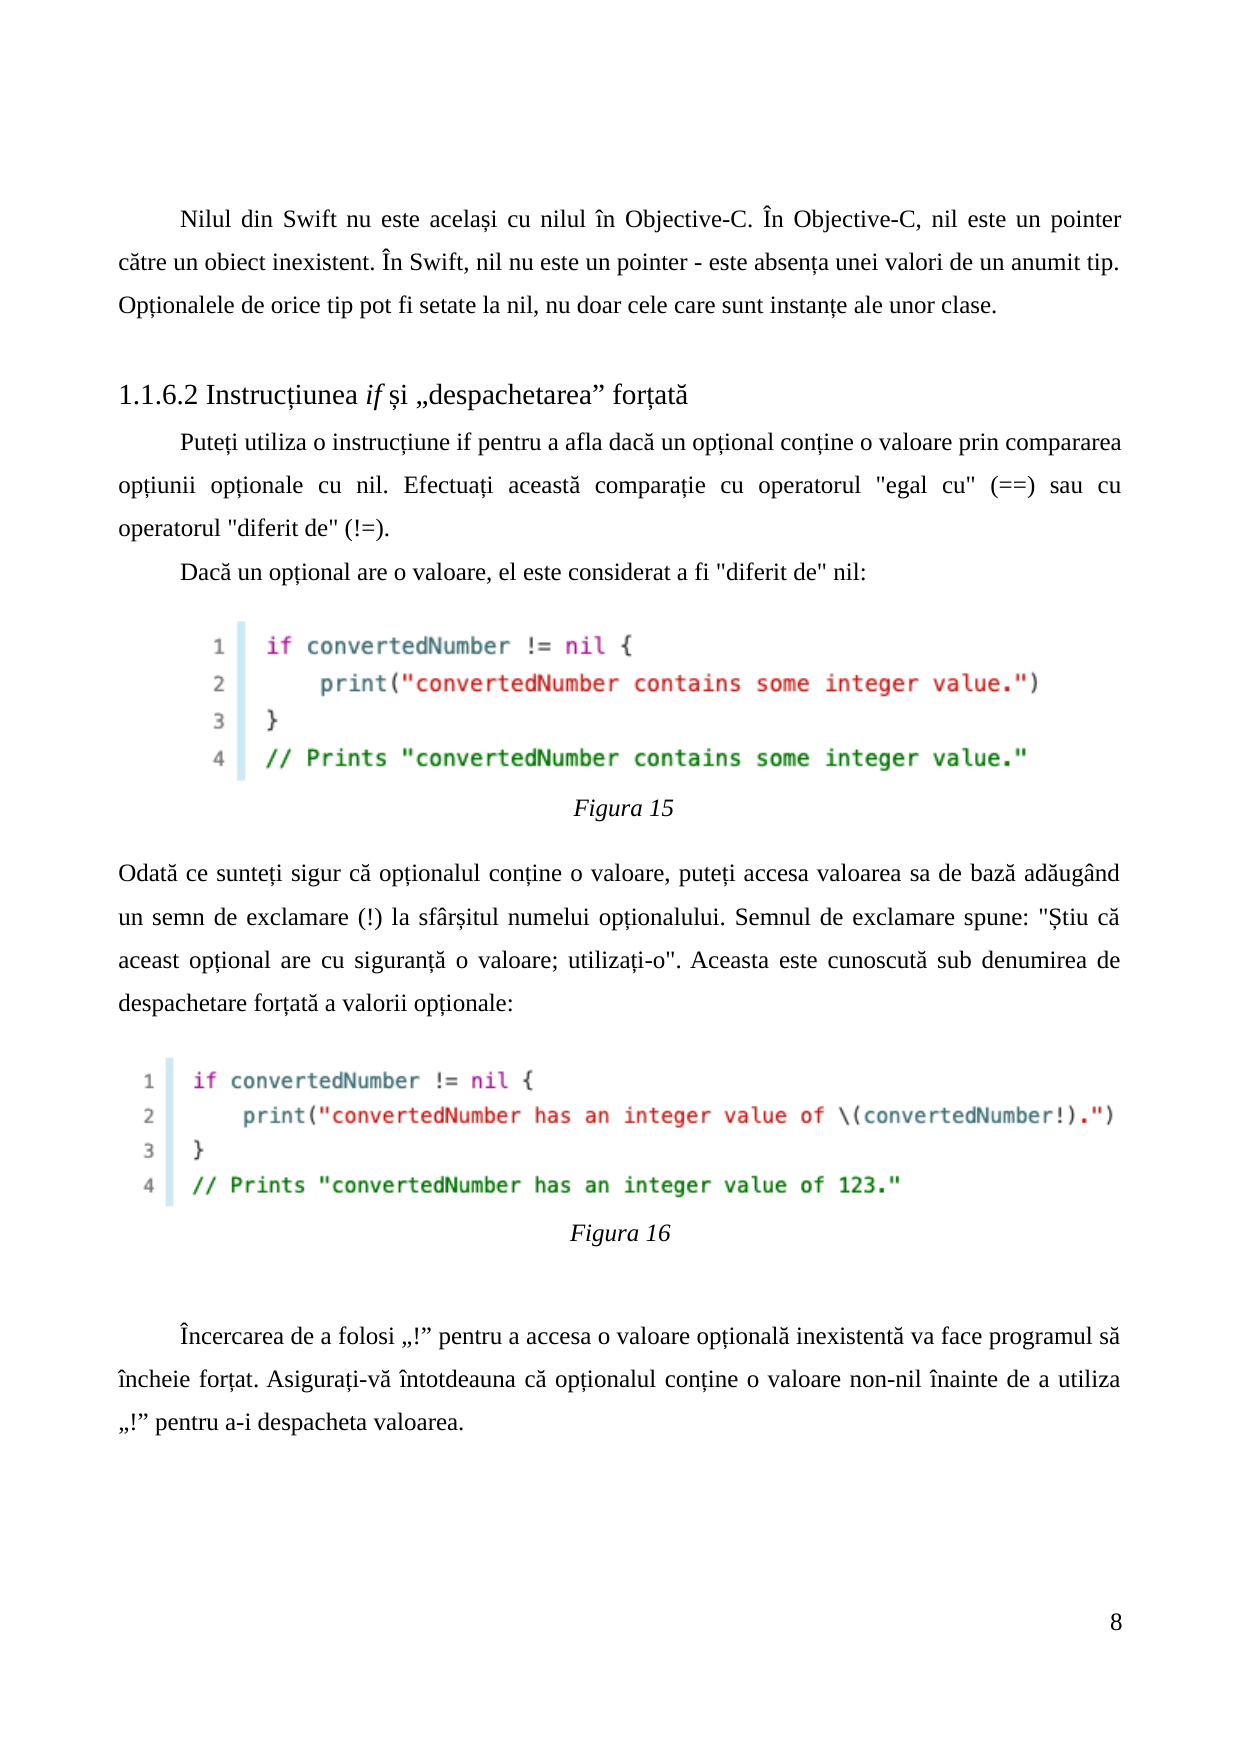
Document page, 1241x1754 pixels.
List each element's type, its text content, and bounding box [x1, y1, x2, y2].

text Dacă un opțional are o valoare, el este considerat a fi "diferit de" nil: [118, 557, 1122, 585]
picture [197, 612, 1050, 789]
text Nilul din Swift nu este același cu nilul în Objective-C. În Objective-C, nil este un pointer către un obiect inexistent. În Swift, nil nu este un pointer - este absența unei valori de un anumit tip. Opționalele de orice tip pot fi setate la nil, nu doar cele care sunt instanțe ale unor clase. [118, 204, 1122, 319]
text Odată ce sunteți sigur că opționalul conține o valoare, puteți accesa valoarea sa de bază adăugând un semn de exclamare (!) la sfârșitul numelui opționalului. Semnul de exclamare spune: "Știu că aceast opțional are cu siguranță o valoare; utilizați-o". Aceasta este cunoscută sub denumirea de despachetare forțată a valorii opționale: [118, 815, 1122, 1017]
picture [118, 1043, 1123, 1214]
text Încercarea de a folosi „!” pentru a accesa o valoare opțională inexistentă va face programul să încheie forțat. Asigurați-vă întotdeauna că opționalul conține o valoare non-nil înainte de a utiliza „!” pentru a-i despacheta valoarea. [118, 1321, 1122, 1436]
text Figura 15 [198, 789, 1050, 822]
text Figura 16 [118, 1214, 1122, 1247]
text Puteți utiliza o instrucțiune if pentru a afla dacă un opțional conține o valoare prin compararea opțiunii opționale cu nil. Efectuați această comparație cu operatorul "egal cu" (==) sau cu operatorul "diferit de" (!=). [118, 427, 1122, 542]
subtitle 1.1.6.2 Instrucțiunea if și „despachetarea” forțată [118, 377, 1122, 410]
